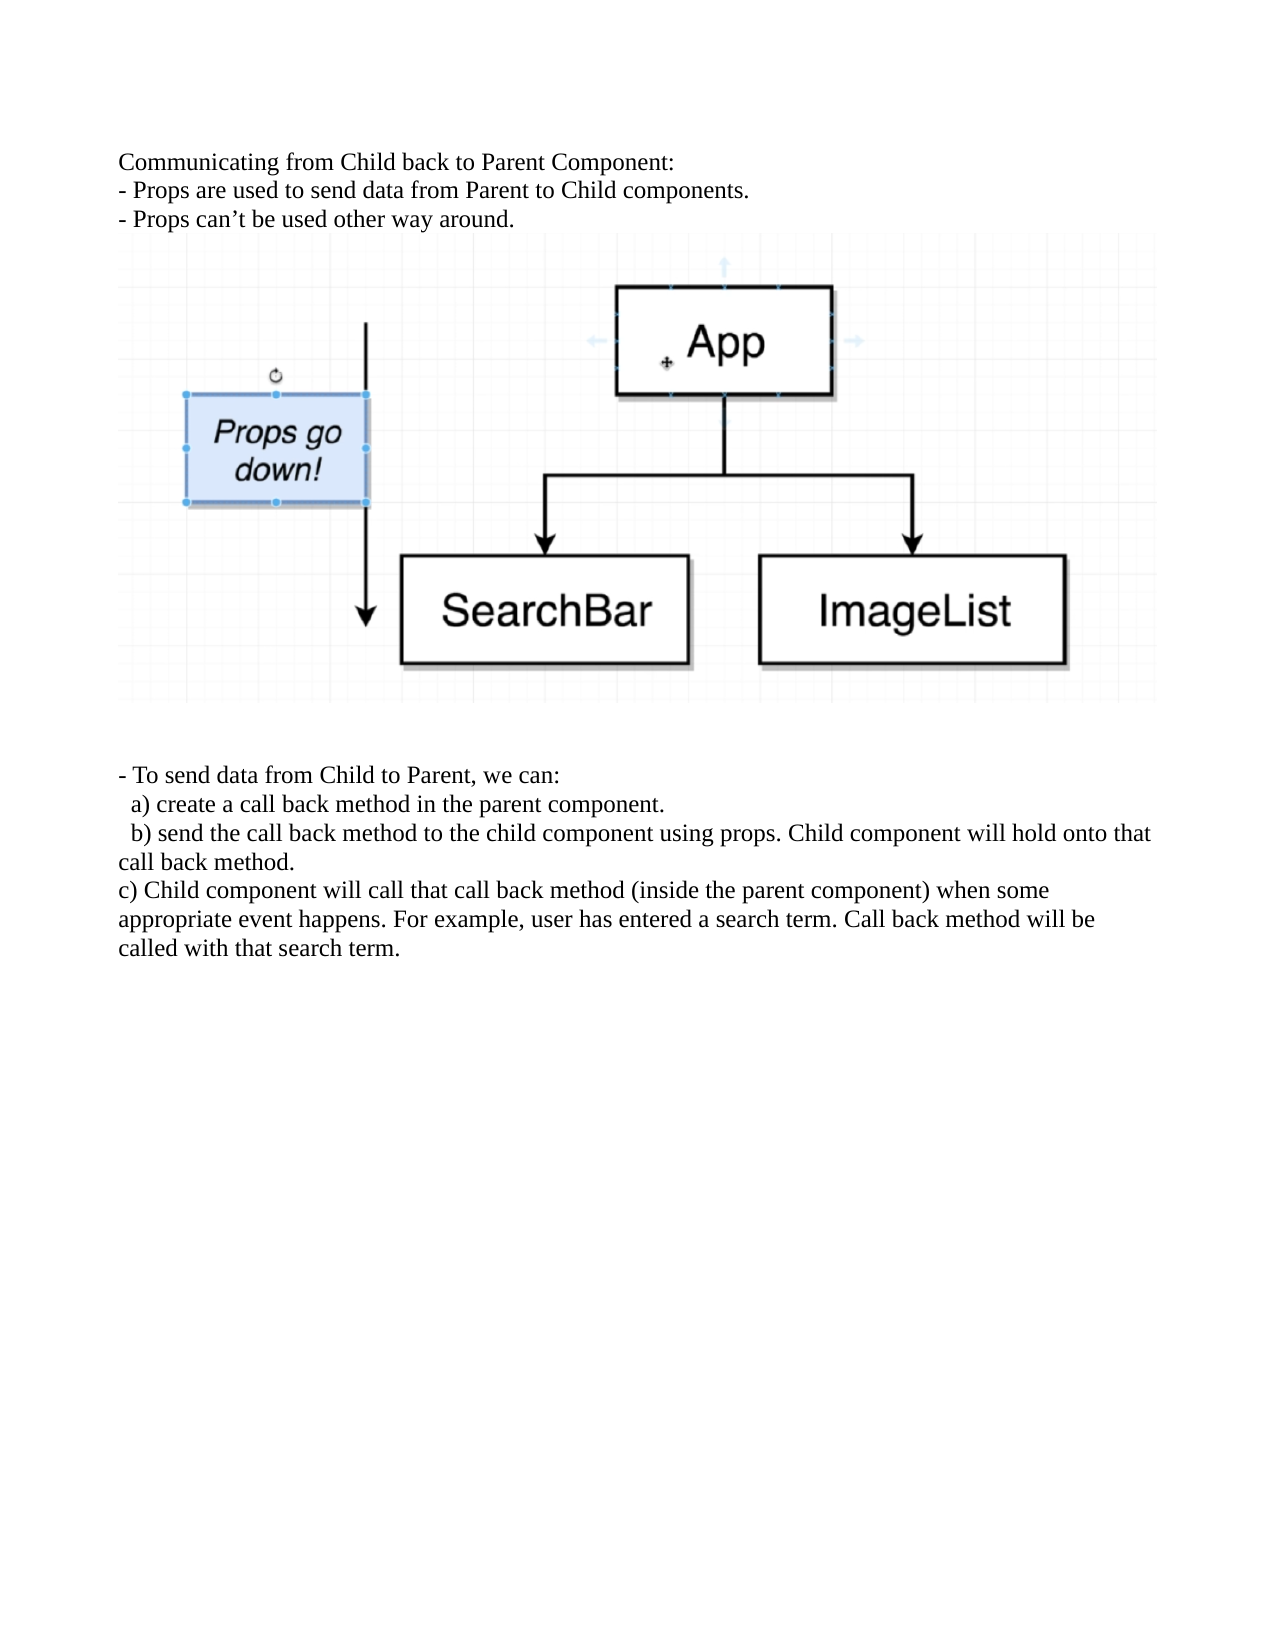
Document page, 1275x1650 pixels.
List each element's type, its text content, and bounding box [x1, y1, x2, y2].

text c) Child component will call that call back method (inside the parent component) when some appropriate event happens. For example, user has entered a search term. Call back method will be called with that search term. [118, 875, 1157, 962]
picture [118, 233, 1157, 703]
text b) send the call back method to the child component using props. Child component will hold onto that call back method. [118, 818, 1157, 875]
text - Props are used to send data from Parent to Child components. [118, 176, 1157, 204]
text Communicating from Child back to Parent Component: [118, 147, 1157, 176]
text a) create a call back method in the parent component. [118, 789, 1157, 818]
text - To send data from Child to Parent, we can: [118, 760, 1157, 789]
text - Props can’t be used other way around. [118, 204, 1157, 233]
